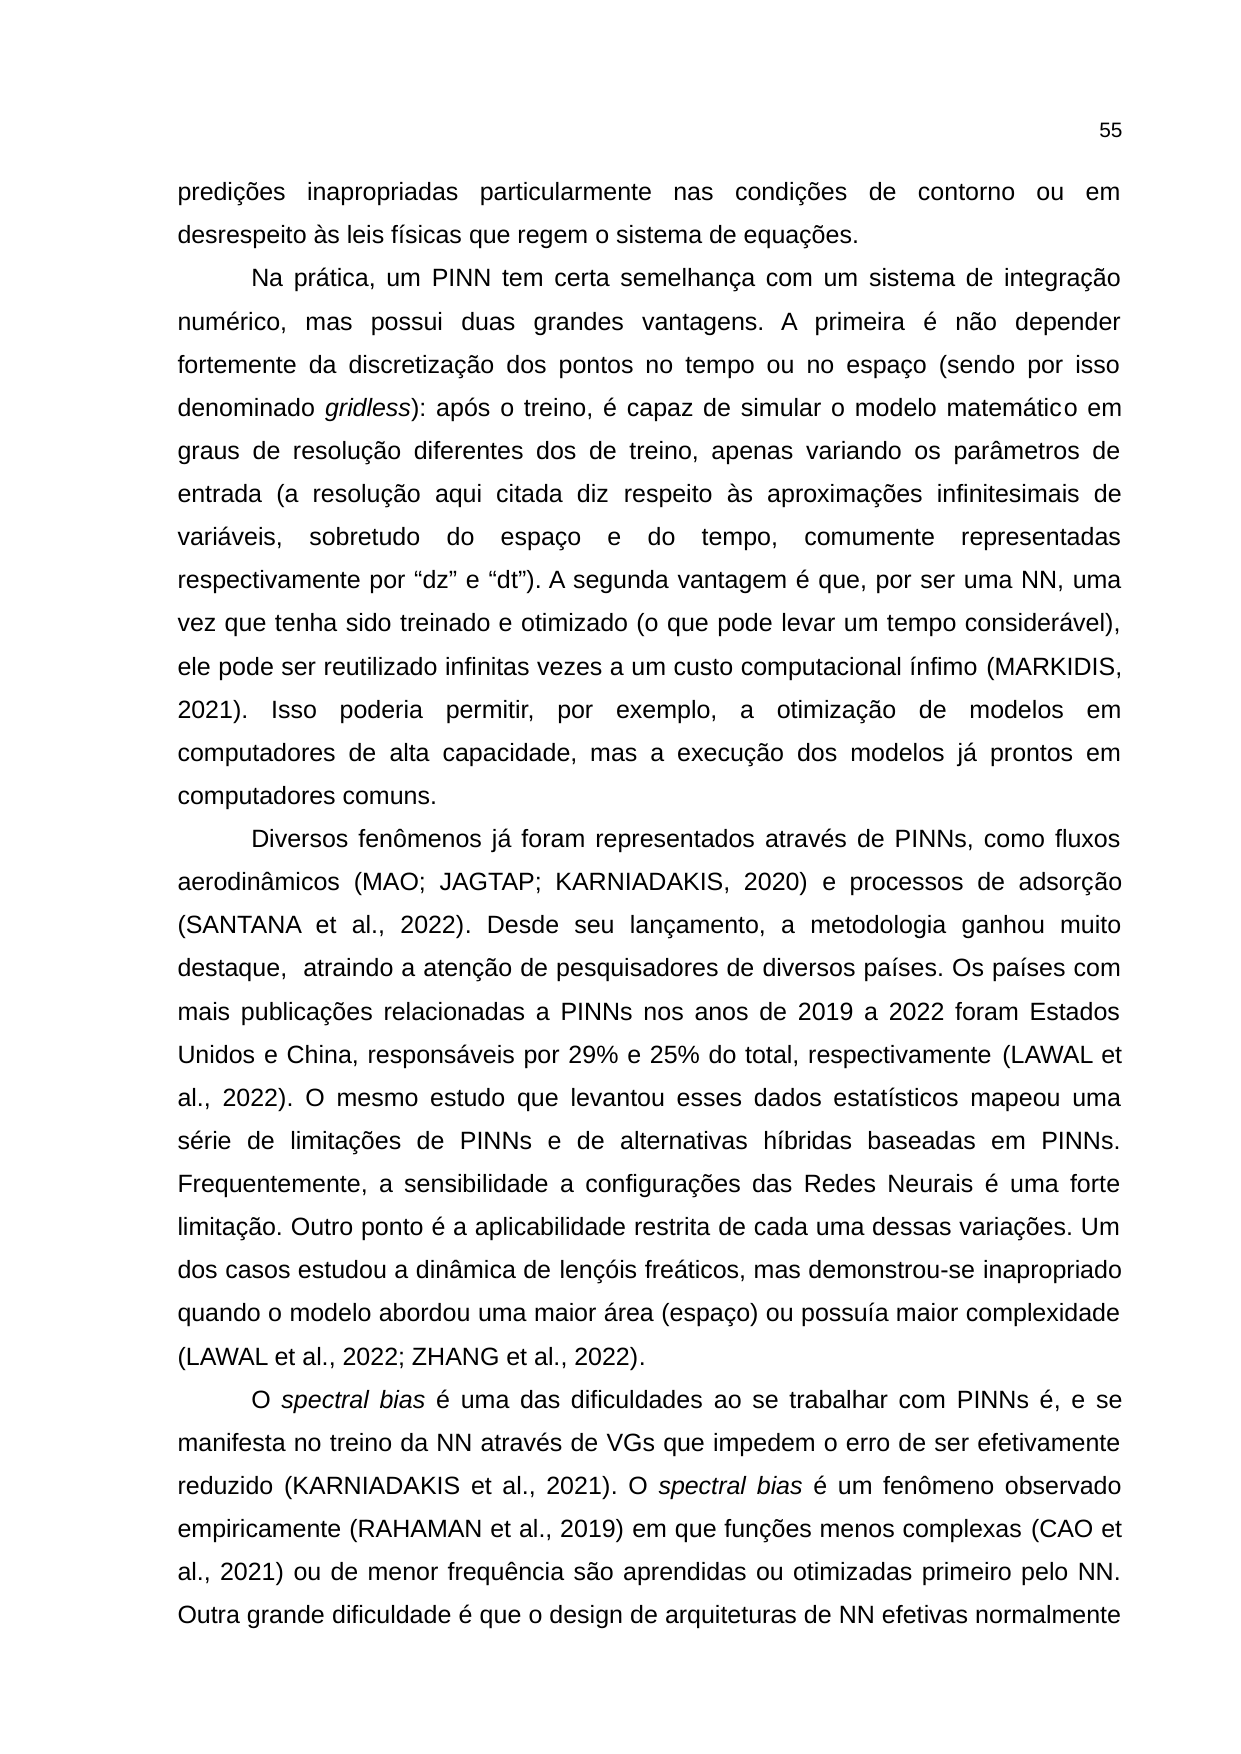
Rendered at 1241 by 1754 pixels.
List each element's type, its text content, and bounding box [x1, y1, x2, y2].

text Na prática, um PINN tem certa semelhança com um sistema de integração numérico, mas possui duas grandes vantagens. A primeira é não depender fortemente da discretização dos pontos no tempo ou no espaço (sendo por isso denominado gridless): após o treino, é capaz de simular o modelo matemático em graus de resolução diferentes dos de treino, apenas variando os parâmetros de entrada (a resolução aqui citada diz respeito às aproximações infinitesimais de variáveis, sobretudo do espaço e do tempo, comumente representadas respectivamente por “dz” e “dt”). A segunda vantagem é que, por ser uma NN, uma vez que tenha sido treinado e otimizado (o que pode levar um tempo considerável), ele pode ser reutilizado infinitas vezes a um custo computacional ínfimo (MARKIDIS, 2021). Isso poderia permitir, por exemplo, a otimização de modelos em computadores de alta capacidade, mas a execução dos modelos já prontos em computadores comuns. [177, 263, 1122, 809]
text O spectral bias é uma das dificuldades ao se trabalhar com PINNs é, e se manifesta no treino da NN através de VGs que impedem o erro de ser efetivamente reduzido (KARNIADAKIS et al., 2021). O spectral bias é um fenômeno observado empiricamente (RAHAMAN et al., 2019) em que funções menos complexas (CAO et al., 2021) ou de menor frequência são aprendidas ou otimizadas primeiro pelo NN. Outra grande dificuldade é que o design de arquiteturas de NN efetivas normalmente [177, 1384, 1122, 1629]
text predições inapropriadas particularmente nas condições de contorno ou em desrespeito às leis físicas que regem o sistema de equações. [177, 177, 1122, 249]
text Diversos fenômenos já foram representados através de PINNs, como fluxos aerodinâmicos (MAO; JAGTAP; KARNIADAKIS, 2020) e processos de adsorção (SANTANA et al., 2022). Desde seu lançamento, a metodologia ganhou muito destaque, atraindo a atenção de pesquisadores de diversos países. Os países com mais publicações relacionadas a PINNs nos anos de 2019 a 2022 foram Estados Unidos e China, responsáveis por 29% e 25% do total, respectivamente (LAWAL et al., 2022). O mesmo estudo que levantou esses dados estatísticos mapeou uma série de limitações de PINNs e de alternativas híbridas baseadas em PINNs. Frequentemente, a sensibilidade a configurações das Redes Neurais é uma forte limitação. Outro ponto é a aplicabilidade restrita de cada uma dessas variações. Um dos casos estudou a dinâmica de lençóis freáticos, mas demonstrou-se inapropriado quando o modelo abordou uma maior área (espaço) ou possuía maior complexidade (LAWAL et al., 2022; ZHANG et al., 2022). [177, 824, 1122, 1370]
